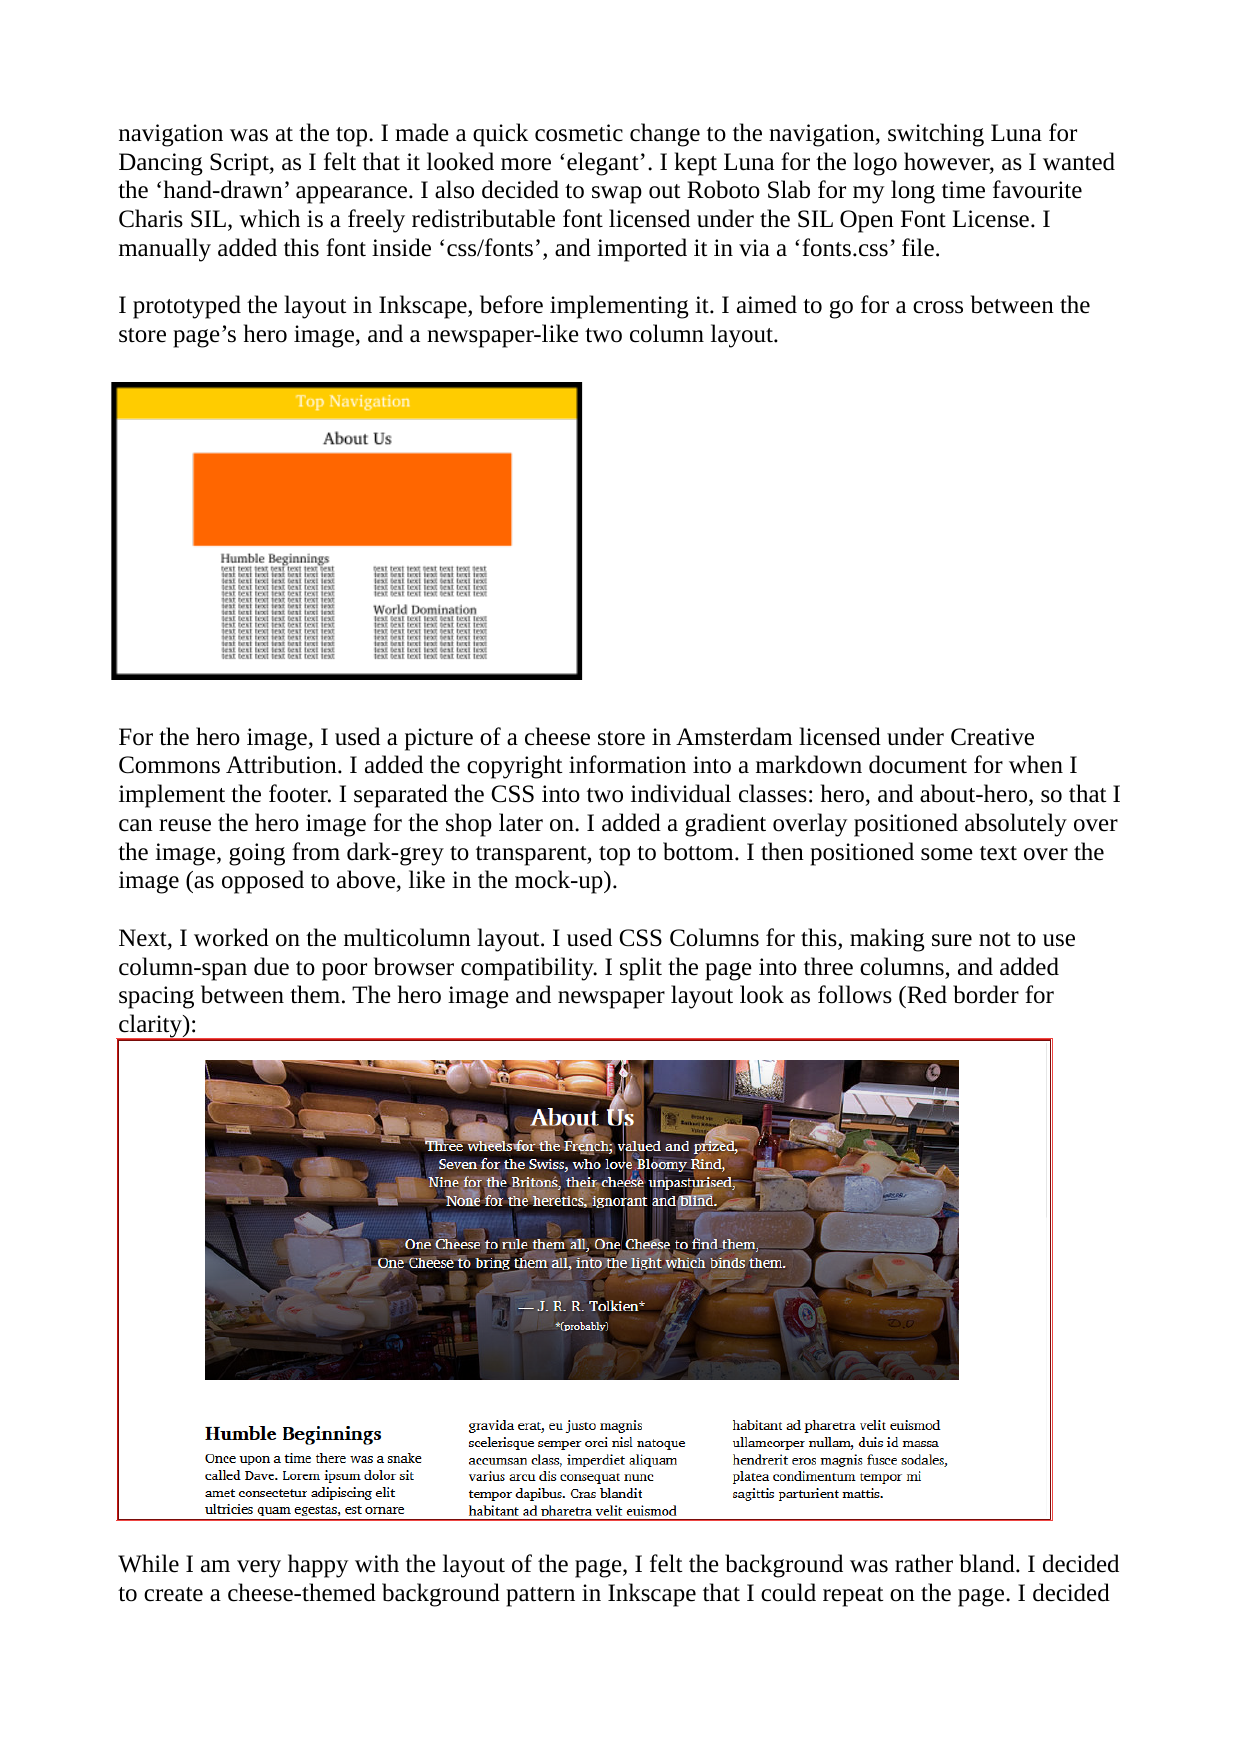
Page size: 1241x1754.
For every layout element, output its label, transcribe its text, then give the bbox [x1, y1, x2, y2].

picture [121, 1043, 1047, 1516]
picture [111, 382, 583, 680]
text I prototyped the layout in Inkscape, before implementing it. I aimed to go for a cross between the store page’s hero image, and a newspaper-like two column layout. [118, 291, 1122, 348]
text Next, I worked on the multicolumn layout. I used CSS Columns for this, making sure not to use column-span due to poor browser compatibility. I split the page into three columns, and added spacing between them. The hero image and newspaper layout look as follows (Red border for clarity): [118, 923, 1122, 1038]
text navigation was at the top. I made a quick cosmetic change to the navigation, switching Luna for Dancing Script, as I felt that it looked more ‘elegant’. I kept Luna for the logo however, as I wanted the ‘hand-drawn’ appearance. I also decided to swap out Roboto Slab for my long time favourite Charis SIL, which is a freely redistributable font licensed under the SIL Open Font License. I manually added this font inside ‘css/fonts’, and imported it in via a ‘fonts.css’ file. [118, 118, 1122, 262]
text For the hero image, I used a picture of a cheese store in Amsterdam licensed under Creative Commons Attribution. I added the copyright information into a markdown document for when I implement the footer. I separated the CSS into two individual classes: hero, and about-hero, so that I can reuse the hero image for the shop later on. I added a gradient overlay positioned absolutely over the image, going from dark-grey to transparent, top to bottom. I then positioned some text over the image (as opposed to above, like in the mock-up). [118, 722, 1122, 894]
text While I am very happy with the layout of the page, I felt the background was rather bland. I decided to create a cheese-themed background pattern in Inkscape that I could repeat on the page. I decided [118, 1549, 1122, 1607]
